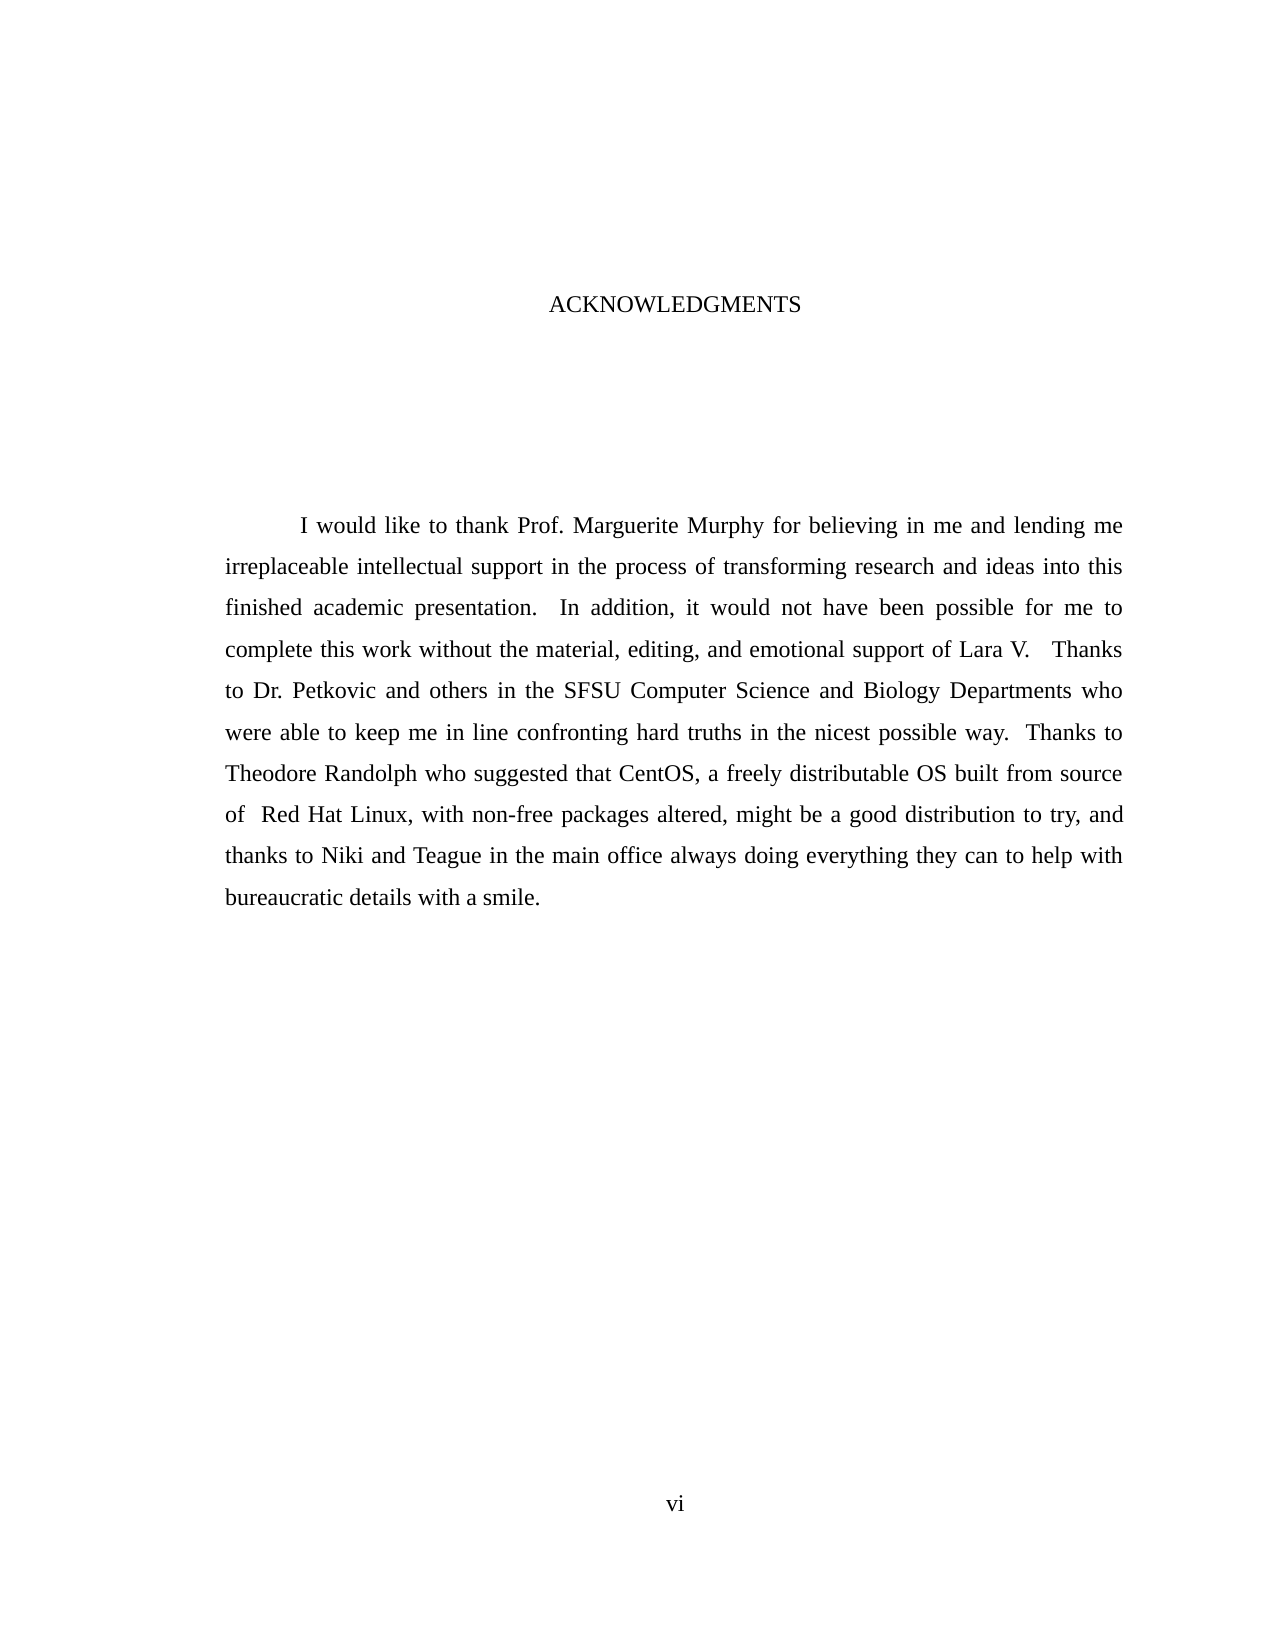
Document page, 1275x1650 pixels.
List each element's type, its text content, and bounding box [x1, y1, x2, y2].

text ACKNOWLEDGMENTS [225, 290, 1125, 317]
text I would like to thank Prof. Marguerite Murphy for believing in me and lending me irreplaceable intellectual support in the process of transforming research and ideas into this finished academic presentation. In addition, it would not have been possible for me to complete this work without the material, editing, and emotional support of Lara V. Thanks to Dr. Petkovic and others in the SFSU Computer Science and Biology Departments who were able to keep me in line confronting hard truths in the nicest possible way. Thanks to Theodore Randolph who suggested that CentOS, a freely distributable OS built from source of Red Hat Linux, with non-free packages altered, might be a good distribution to try, and thanks to Niki and Teague in the main office always doing everything they can to help with bureaucratic details with a smile. [225, 511, 1125, 911]
